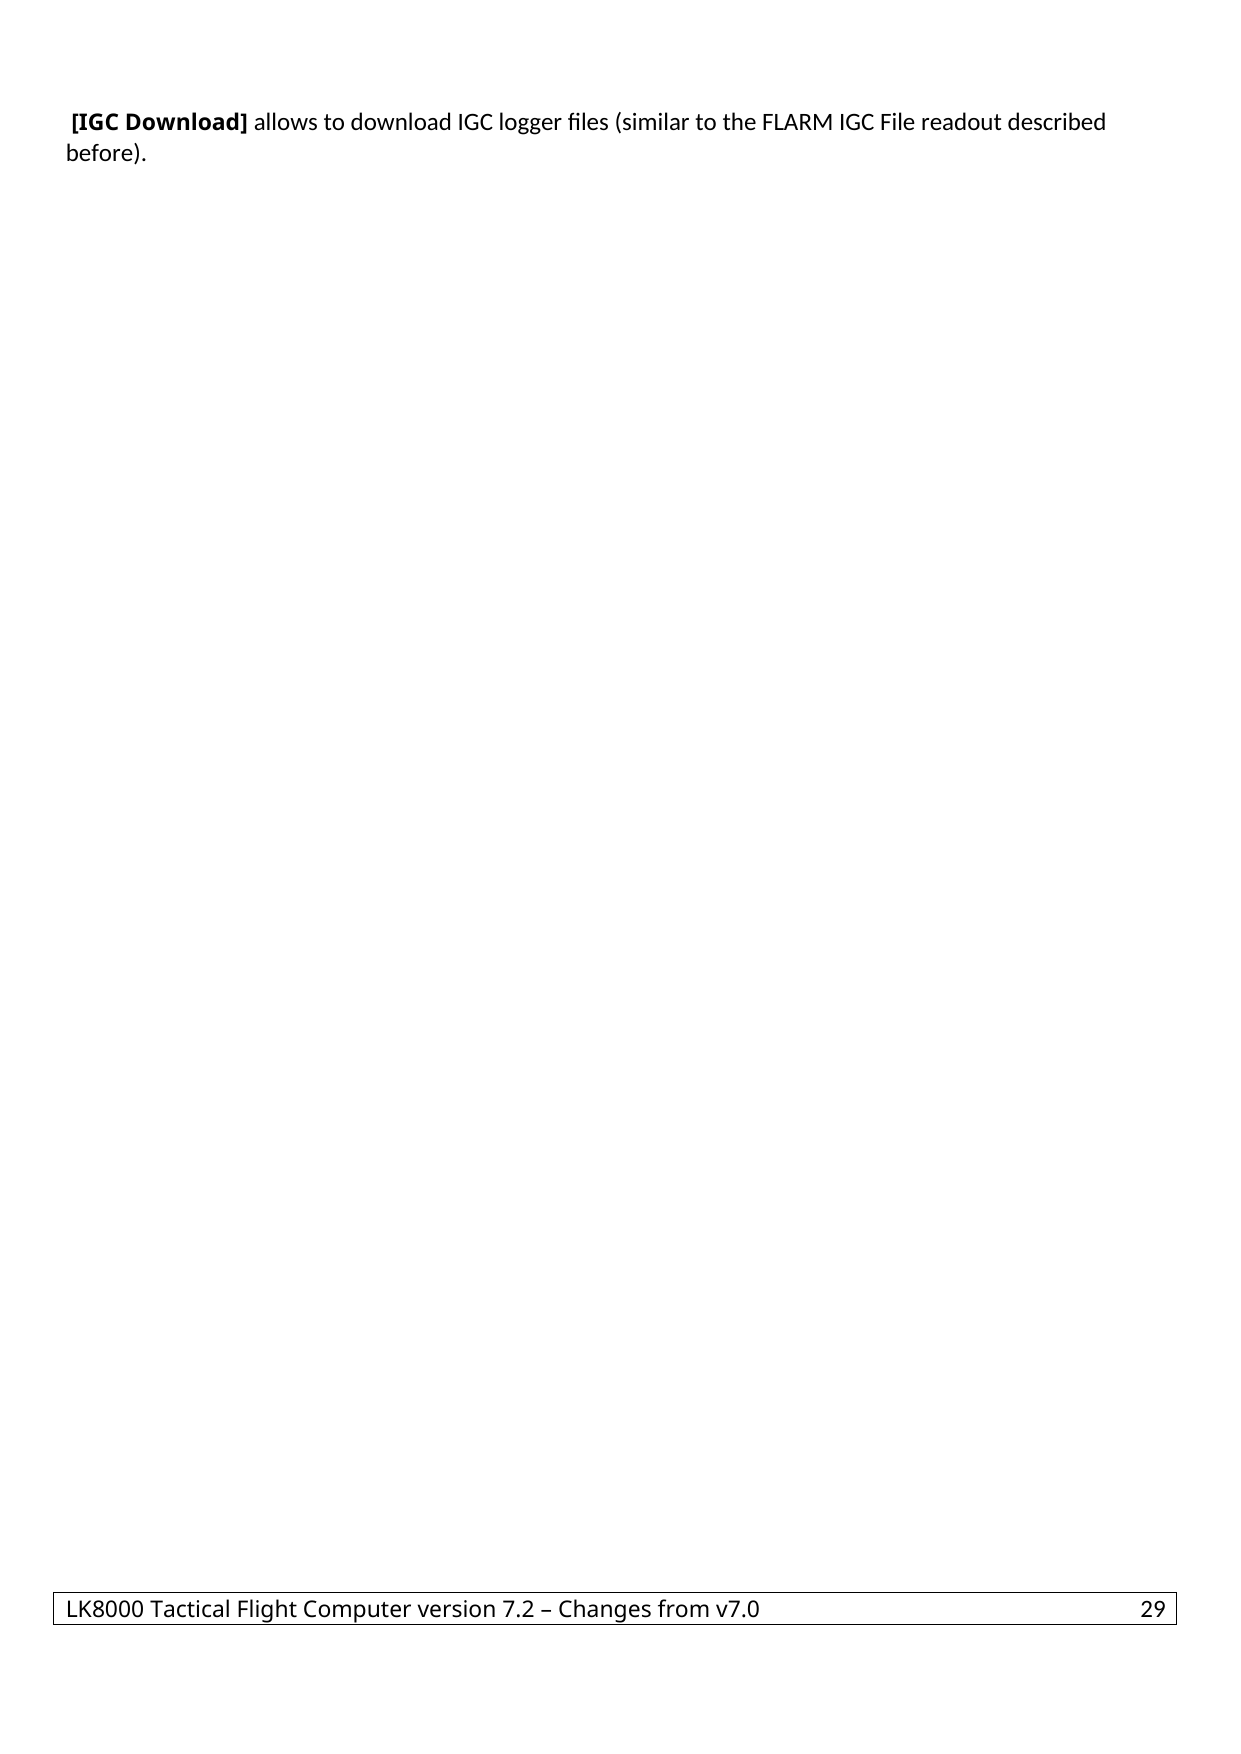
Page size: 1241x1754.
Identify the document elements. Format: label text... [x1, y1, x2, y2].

text [IGC Download] allows to download IGC logger files (similar to the FLARM IGC File readout described before). [66, 106, 1181, 167]
